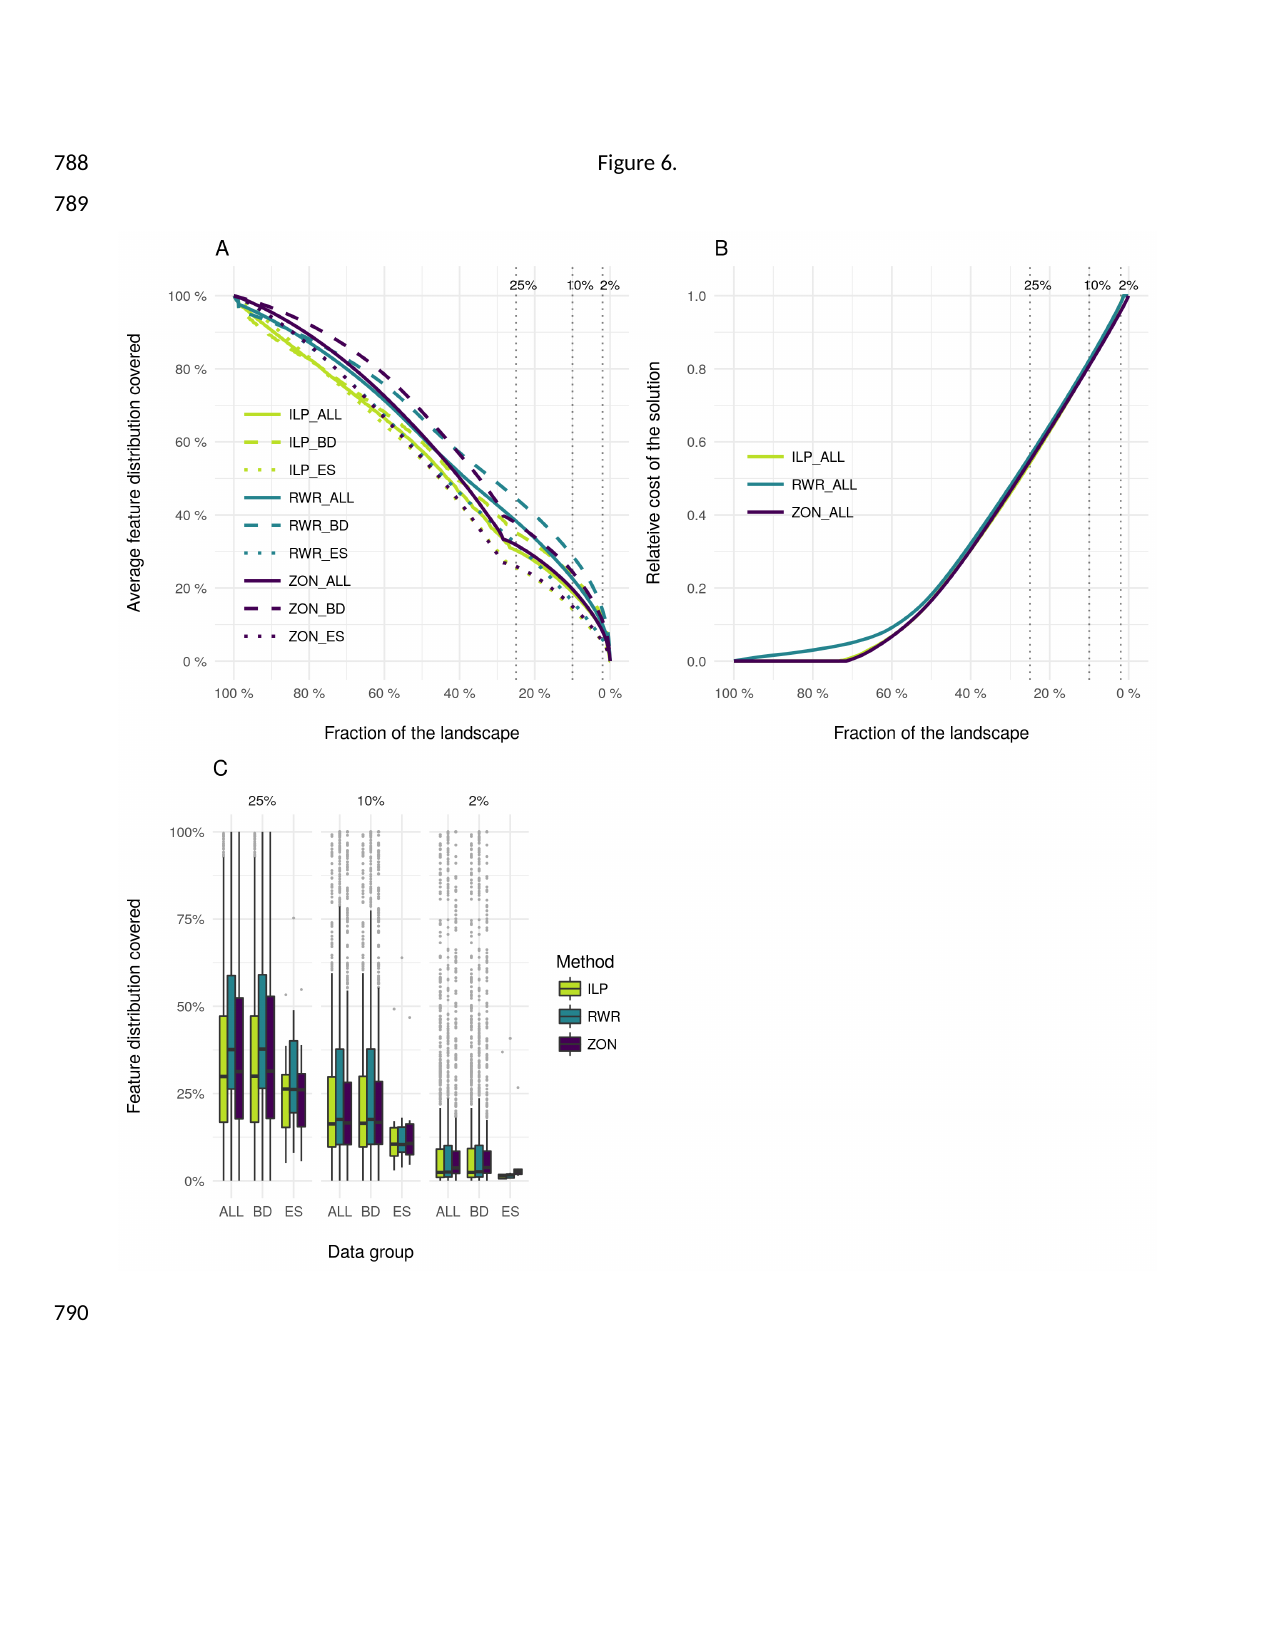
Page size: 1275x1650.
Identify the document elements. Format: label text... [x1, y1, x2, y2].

text Figure 6. [118, 148, 1157, 176]
picture [118, 231, 1157, 1271]
